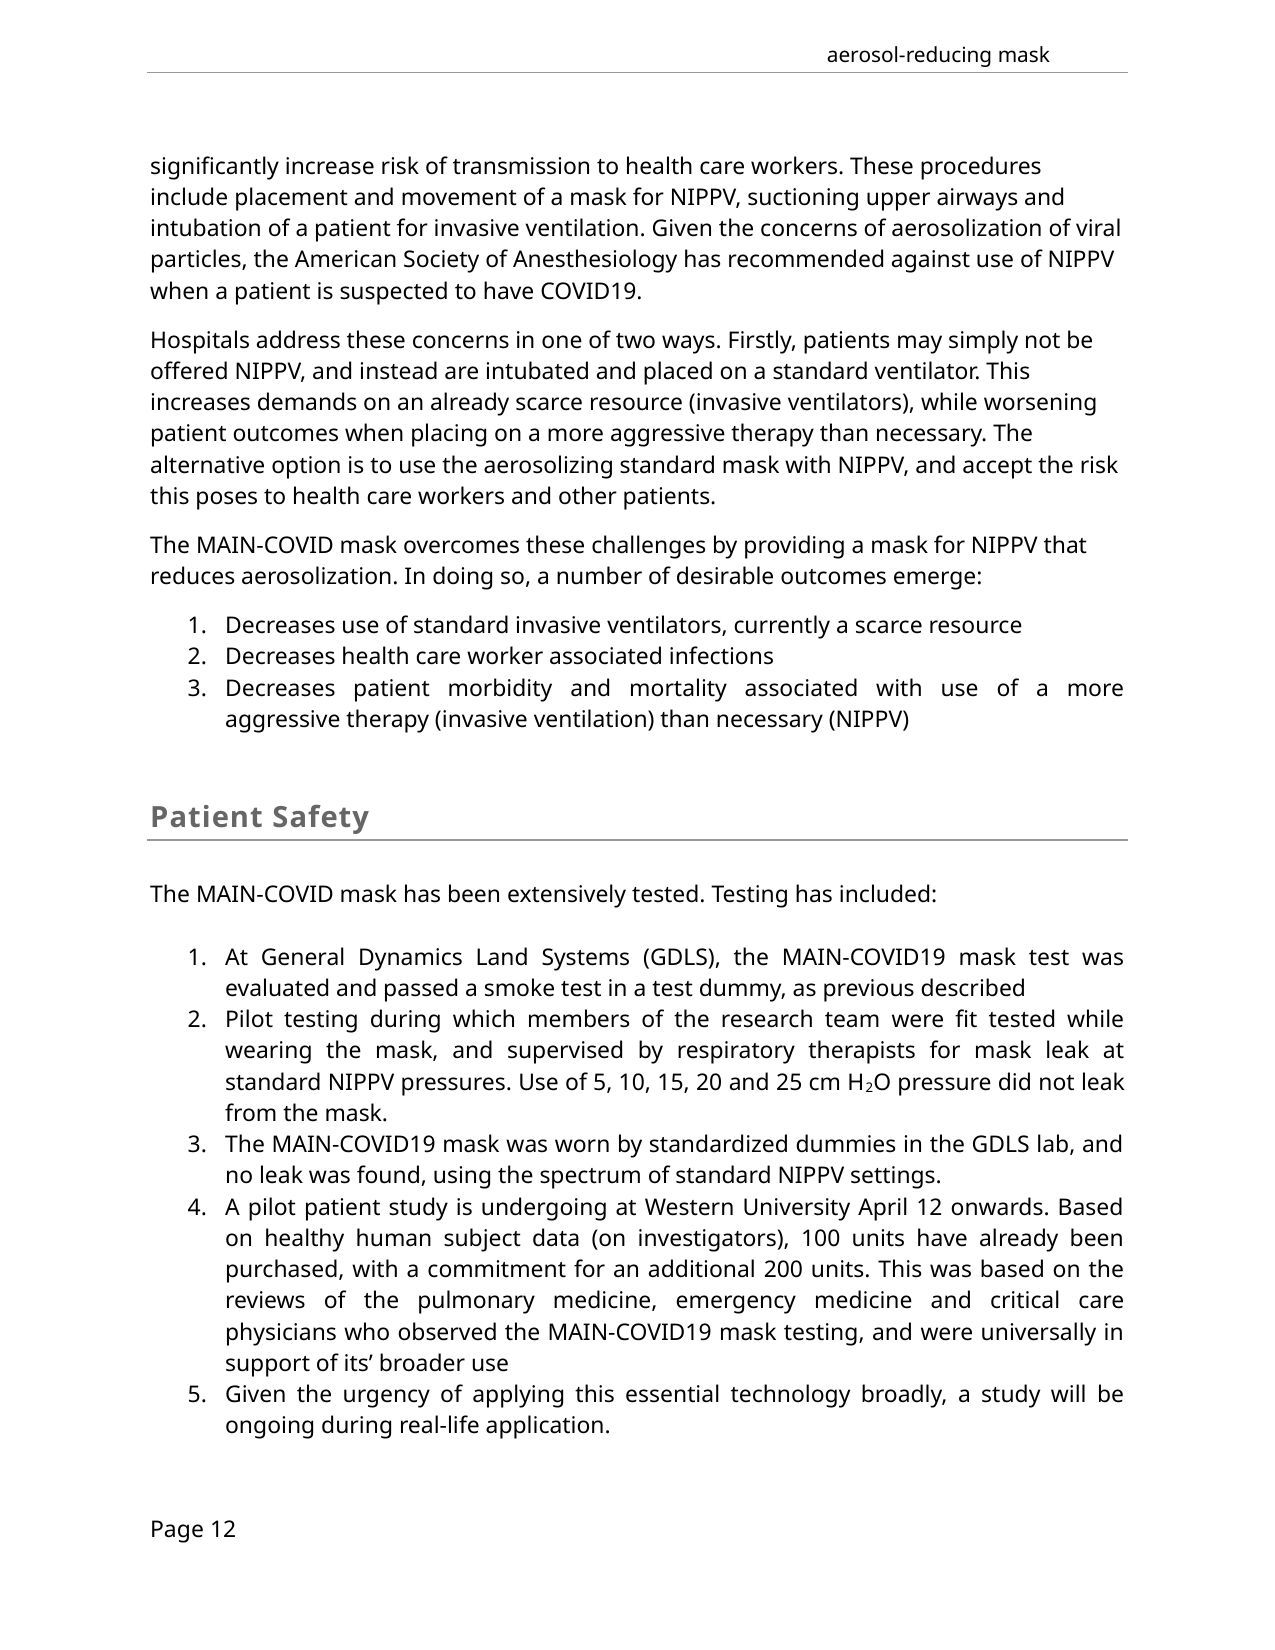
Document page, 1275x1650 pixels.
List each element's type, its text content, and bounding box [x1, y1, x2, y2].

text significantly increase risk of transmission to health care workers. These procedures include placement and movement of a mask for NIPPV, suctioning upper airways and intubation of a patient for invasive ventilation. Given the concerns of aerosolization of viral particles, the American Society of Anesthesiology has recommended against use of NIPPV when a patient is suspected to have COVID19. [150, 150, 1125, 306]
list Pilot testing during which members of the research team were fit tested while wearing the mask, and supervised by respiratory therapists for mask leak at standard NIPPV pressures. Use of 5, 10, 15, 20 and 25 cm H2O pressure did not leak from the mask. [187, 1003, 1125, 1128]
list Given the urgency of applying this essential technology broadly, a study will be ongoing during real-life application. [187, 1378, 1125, 1441]
list Decreases use of standard invasive ventilators, currently a scarce resource [187, 609, 1125, 640]
list A pilot patient study is undergoing at Western University April 12 onwards. Based on healthy human subject data (on investigators), 100 units have already been purchased, with a commitment for an additional 200 units. This was based on the reviews of the pulmonary medicine, emergency medicine and critical care physicians who observed the MAIN-COVID19 mask testing, and were universally in support of its’ broader use [187, 1191, 1125, 1378]
list Decreases health care worker associated infections [187, 640, 1125, 672]
text Hospitals address these concerns in one of two ways. Firstly, patients may simply not be offered NIPPV, and instead are intubated and placed on a standard ventilator. This increases demands on an already scarce resource (invasive ventilators), while worsening patient outcomes when placing on a more aggressive therapy than necessary. The alternative option is to use the aerosolizing standard mask with NIPPV, and accept the risk this poses to health care workers and other patients. [150, 324, 1125, 511]
list Decreases patient morbidity and mortality associated with use of a more aggressive therapy (invasive ventilation) than necessary (NIPPV) [187, 672, 1125, 734]
subtitle Patient Safety [147, 793, 1128, 839]
text The MAIN-COVID mask overcomes these challenges by providing a mask for NIPPV that reduces aerosolization. In doing so, a number of desirable outcomes emerge: [150, 529, 1125, 591]
list At General Dynamics Land Systems (GDLS), the MAIN-COVID19 mask test was evaluated and passed a smoke test in a test dummy, as previous described [187, 941, 1125, 1003]
list The MAIN-COVID19 mask was worn by standardized dummies in the GDLS lab, and no leak was found, using the spectrum of standard NIPPV settings. [187, 1128, 1125, 1191]
text The MAIN-COVID mask has been extensively tested. Testing has included: [150, 878, 1125, 909]
